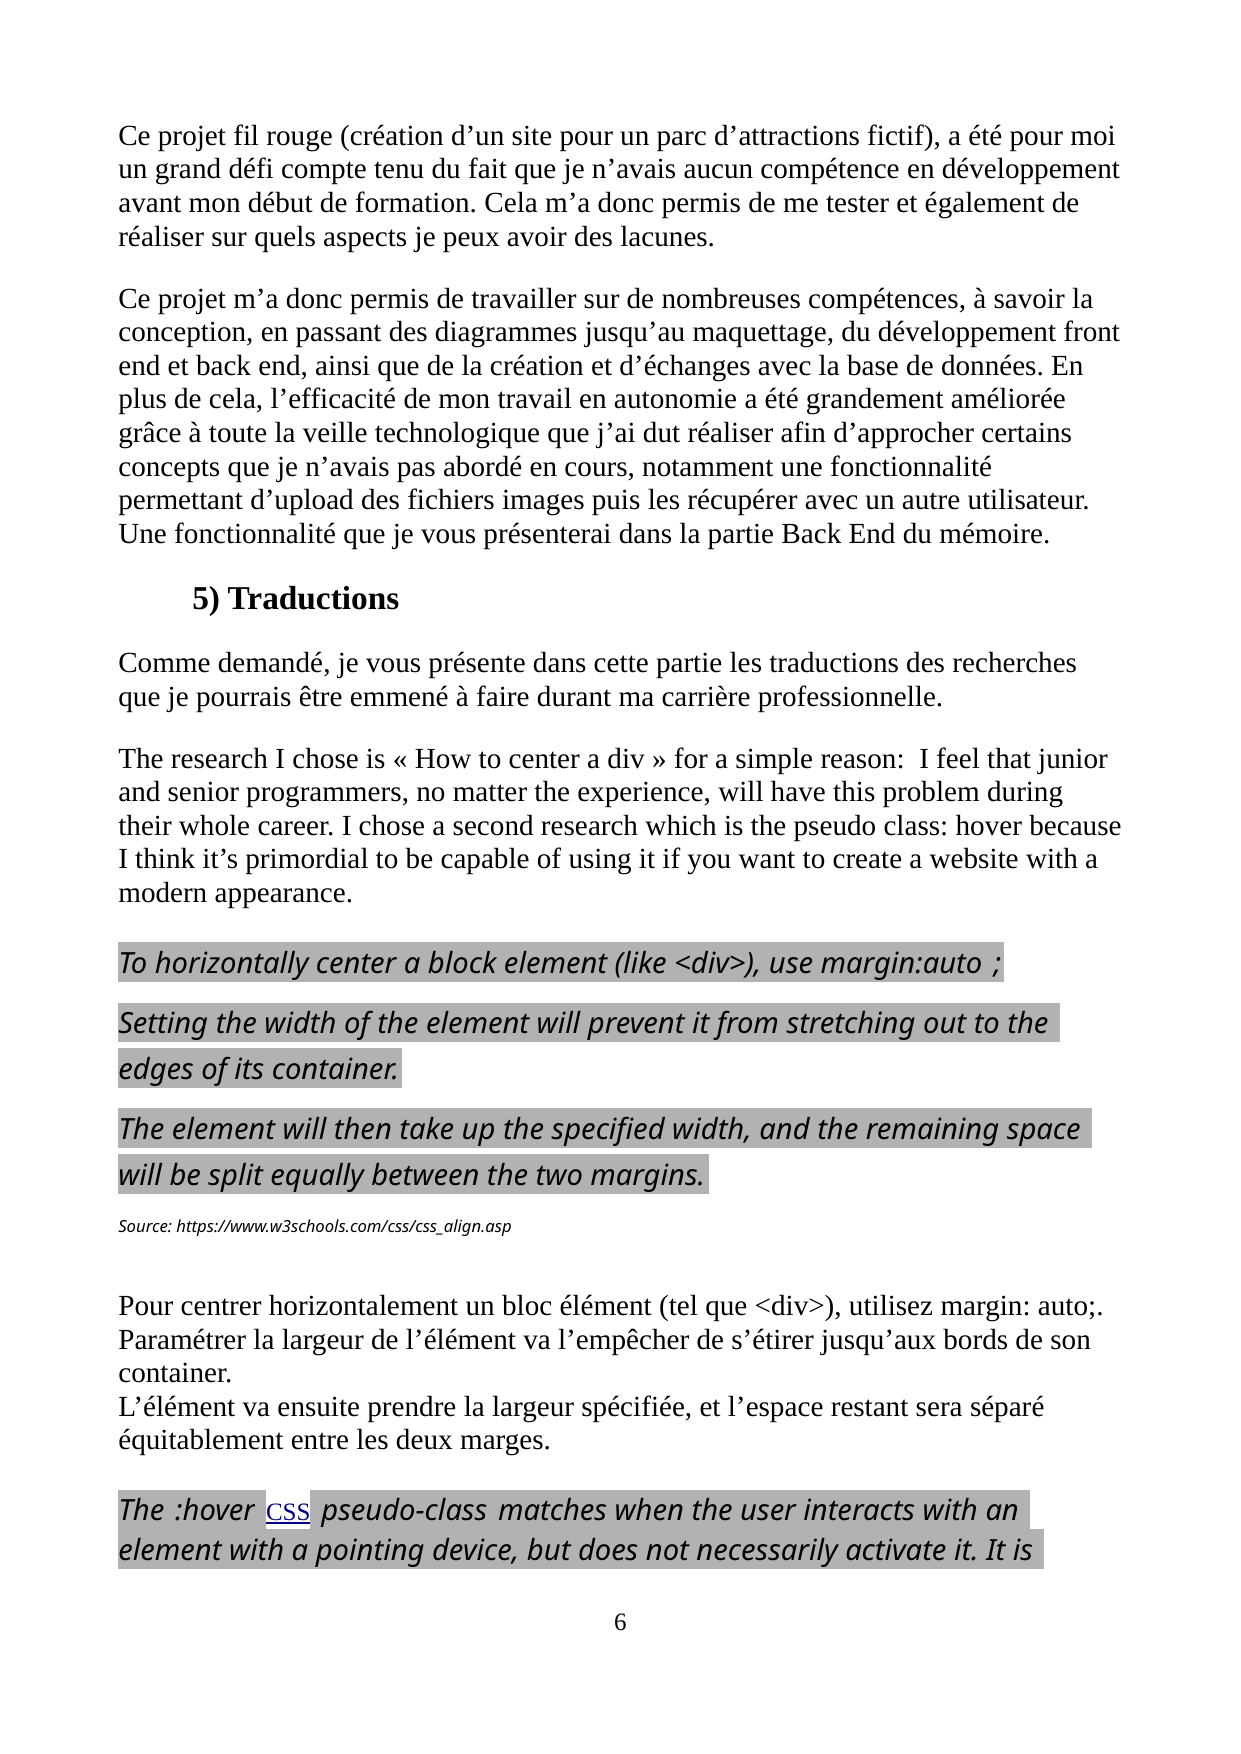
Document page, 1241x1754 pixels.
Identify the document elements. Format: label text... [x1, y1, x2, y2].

text 5) Traductions [118, 578, 1122, 616]
text To horizontally center a block element (like <div>), use margin:auto ; [118, 942, 1122, 982]
text Setting the width of the element will prevent it from stretching out to the edges of its container. [118, 1002, 1122, 1088]
text Source: https://www.w3schools.com/css/css_align.asp [118, 1214, 1122, 1237]
text Comme demandé, je vous présente dans cette partie les traductions des recherches que je pourrais être emmené à faire durant ma carrière professionnelle. [118, 645, 1122, 712]
text The :hover CSS pseudo-class matches when the user interacts with an element with a pointing device, but does not necessarily activate it. It is [118, 1489, 1122, 1569]
text Ce projet m’a donc permis de travailler sur de nombreuses compétences, à savoir la conception, en passant des diagrammes jusqu’au maquettage, du développement front end et back end, ainsi que de la création et d’échanges avec la base de données. En plus de cela, l’efficacité de mon travail en autonomie a été grandement améliorée grâce à toute la veille technologique que j’ai dut réaliser afin d’approcher certains concepts que je n’avais pas abordé en cours, notamment une fonctionnalité permettant d’upload des fichiers images puis les récupérer avec un autre utilisateur. Une fonctionnalité que je vous présenterai dans la partie Back End du mémoire. [118, 281, 1122, 549]
text Paramétrer la largeur de l’élément va l’empêcher de s’étirer jusqu’aux bords de son container. [118, 1322, 1122, 1389]
text L’élément va ensuite prendre la largeur spécifiée, et l’espace restant sera séparé équitablement entre les deux marges. [118, 1389, 1122, 1456]
text Pour centrer horizontalement un bloc élément (tel que <div>), utilisez margin: auto;. [118, 1288, 1122, 1322]
text Ce projet fil rouge (création d’un site pour un parc d’attractions fictif), a été pour moi un grand défi compte tenu du fait que je n’avais aucun compétence en développement avant mon début de formation. Cela m’a donc permis de me tester et également de réaliser sur quels aspects je peux avoir des lacunes. [118, 118, 1122, 252]
text The element will then take up the specified width, and the remaining space will be split equally between the two margins. [118, 1108, 1122, 1194]
text The research I chose is « How to center a div » for a simple reason: I feel that junior and senior programmers, no matter the experience, will have this problem during their whole career. I chose a second research which is the pseudo class: hover because I think it’s primordial to be capable of using it if you want to create a website with a modern appearance. [118, 741, 1122, 909]
